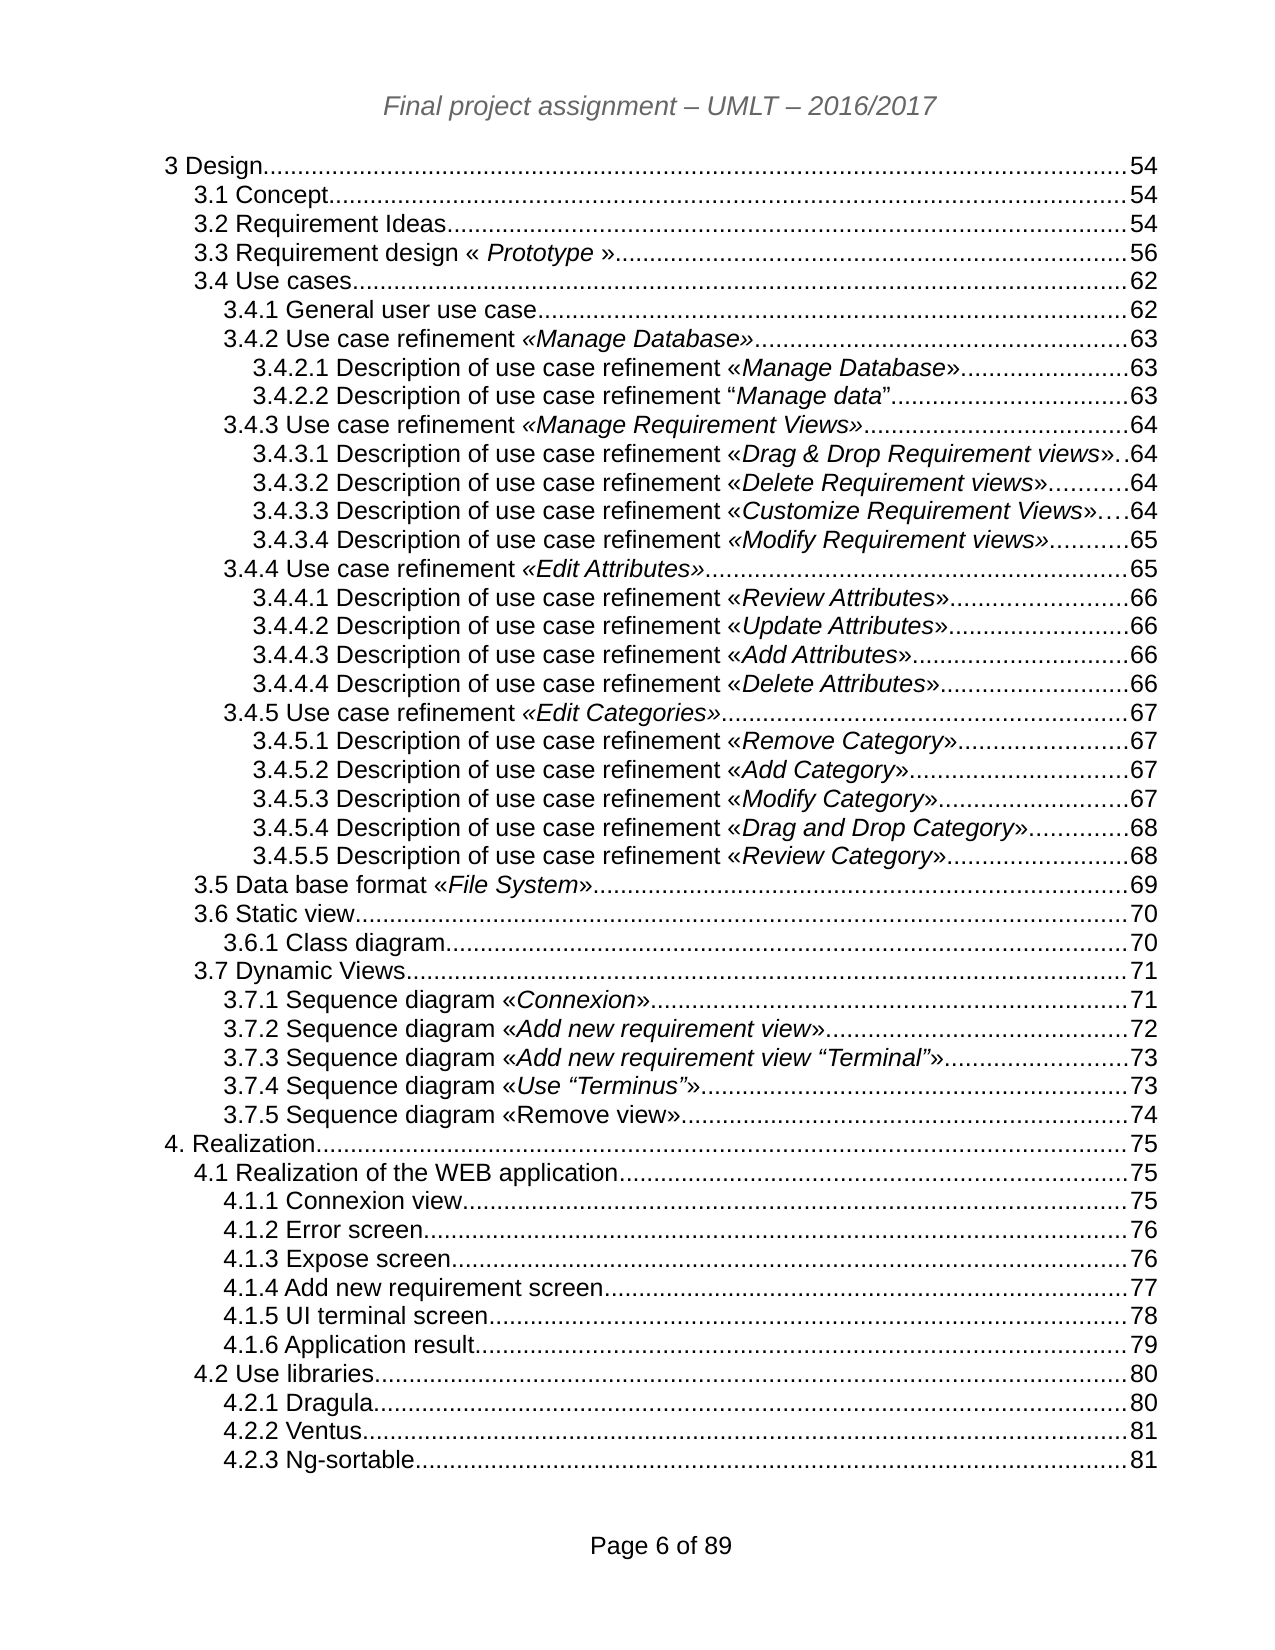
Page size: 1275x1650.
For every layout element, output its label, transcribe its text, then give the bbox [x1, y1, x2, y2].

text 3.4.1 General user use case 62 [223, 295, 1158, 324]
text 3.2 Requirement Ideas 54 [193, 209, 1158, 237]
text 3.4.4.1 Description of use case refinement «Review Attributes» 66 [252, 582, 1158, 611]
text 4.1.4 Add new requirement screen 77 [223, 1272, 1158, 1301]
text 4.1.2 Error screen 76 [223, 1215, 1158, 1244]
text 3.4.3.4 Description of use case refinement «Modify Requirement views» 65 [252, 525, 1158, 554]
text 4.1.5 UI terminal screen 78 [223, 1301, 1158, 1330]
text 3.4.3.2 Description of use case refinement «Delete Requirement views» 64 [252, 467, 1158, 496]
text 3.4.2.1 Description of use case refinement «Manage Database» 63 [252, 352, 1158, 381]
text 3.7.1 Sequence diagram «Connexion» 71 [223, 985, 1158, 1014]
text 4.1.3 Expose screen 76 [223, 1244, 1158, 1272]
text 4.2.2 Ventus 81 [223, 1416, 1158, 1445]
text 4. Realization 75 [164, 1129, 1158, 1157]
text 3.3 Requirement design « Prototype » 56 [193, 237, 1158, 266]
text 3.4.2.2 Description of use case refinement “Manage data” 63 [252, 381, 1158, 410]
text 3.7 Dynamic Views 71 [193, 956, 1158, 985]
text 3.4.5.1 Description of use case refinement «Remove Category» 67 [252, 726, 1158, 755]
text 4.2.1 Dragula 80 [223, 1387, 1158, 1416]
text 4.1.6 Application result 79 [223, 1330, 1158, 1359]
text 3.6 Static view 70 [193, 899, 1158, 927]
text 3.7.5 Sequence diagram «Remove view» 74 [223, 1100, 1158, 1129]
text 3 Design 54 [164, 151, 1158, 180]
text 3.4.4.2 Description of use case refinement «Update Attributes» 66 [252, 611, 1158, 640]
text 3.5 Data base format «File System» 69 [193, 870, 1158, 899]
text 3.4.4.3 Description of use case refinement «Add Attributes» 66 [252, 640, 1158, 669]
text 3.4.3 Use case refinement «Manage Requirement Views» 64 [223, 410, 1158, 439]
text 3.4.4.4 Description of use case refinement «Delete Attributes» 66 [252, 669, 1158, 697]
text 3.4.3.1 Description of use case refinement «Drag & Drop Requirement views» 64 [252, 439, 1158, 467]
text 3.7.2 Sequence diagram «Add new requirement view» 72 [223, 1014, 1158, 1042]
text 3.4.4 Use case refinement «Edit Attributes» 65 [223, 554, 1158, 582]
text 3.4.5.3 Description of use case refinement «Modify Category» 67 [252, 784, 1158, 812]
text 4.1 Realization of the WEB application 75 [193, 1157, 1158, 1186]
text 4.1.1 Connexion view 75 [223, 1186, 1158, 1215]
text 4.2.3 Ng-sortable 81 [223, 1445, 1158, 1474]
text 3.4.2 Use case refinement «Manage Database» 63 [223, 324, 1158, 352]
text 3.7.3 Sequence diagram «Add new requirement view “Terminal”» 73 [223, 1042, 1158, 1071]
text 3.4.5.4 Description of use case refinement «Drag and Drop Category» 68 [252, 812, 1158, 841]
text 3.4.3.3 Description of use case refinement «Customize Requirement Views» 64 [252, 496, 1158, 525]
text 3.7.4 Sequence diagram «Use “Terminus”» 73 [223, 1071, 1158, 1100]
text 3.4.5 Use case refinement «Edit Categories» 67 [223, 697, 1158, 726]
text 3.4.5.2 Description of use case refinement «Add Category» 67 [252, 755, 1158, 784]
text 3.4 Use cases 62 [193, 266, 1158, 295]
text 3.6.1 Class diagram 70 [223, 927, 1158, 956]
text 3.4.5.5 Description of use case refinement «Review Category» 68 [252, 841, 1158, 870]
text 4.2 Use libraries 80 [193, 1359, 1158, 1387]
text 3.1 Concept 54 [193, 180, 1158, 209]
